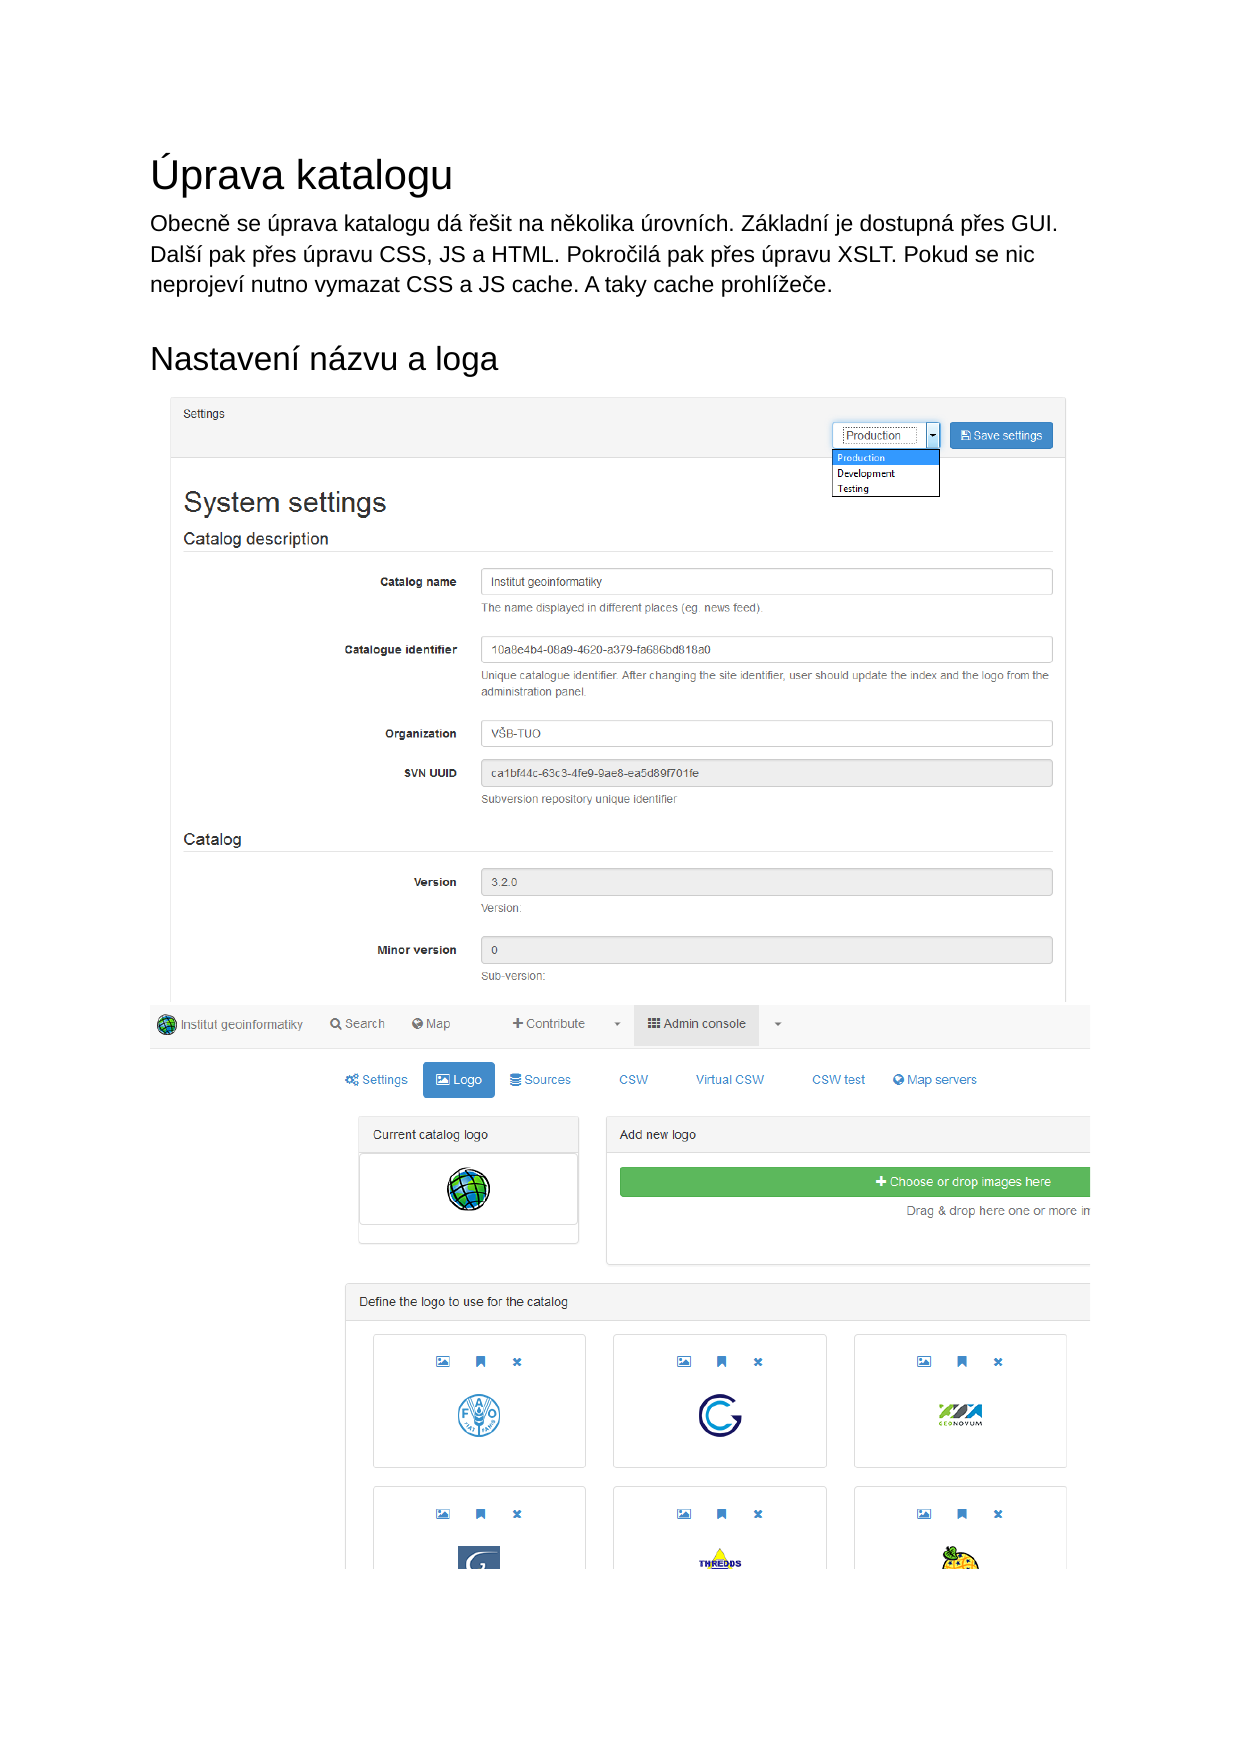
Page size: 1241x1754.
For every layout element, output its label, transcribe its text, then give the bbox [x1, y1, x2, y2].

text Obecně se úprava katalogu dá řešit na několika úrovních. Základní je dostupná přes GUI. Další pak přes úpravu CSS, JS a HTML. Pokročilá pak přes úpravu XSLT. Pokud se nic neprojeví nutno vymazat CSS a JS cache. A taky cache prohlížeče. [150, 210, 1090, 297]
picture [150, 389, 1091, 1002]
subtitle Nastavení názvu a loga [150, 338, 1090, 377]
subtitle Úprava katalogu [150, 150, 1090, 198]
picture [150, 1005, 1091, 1569]
